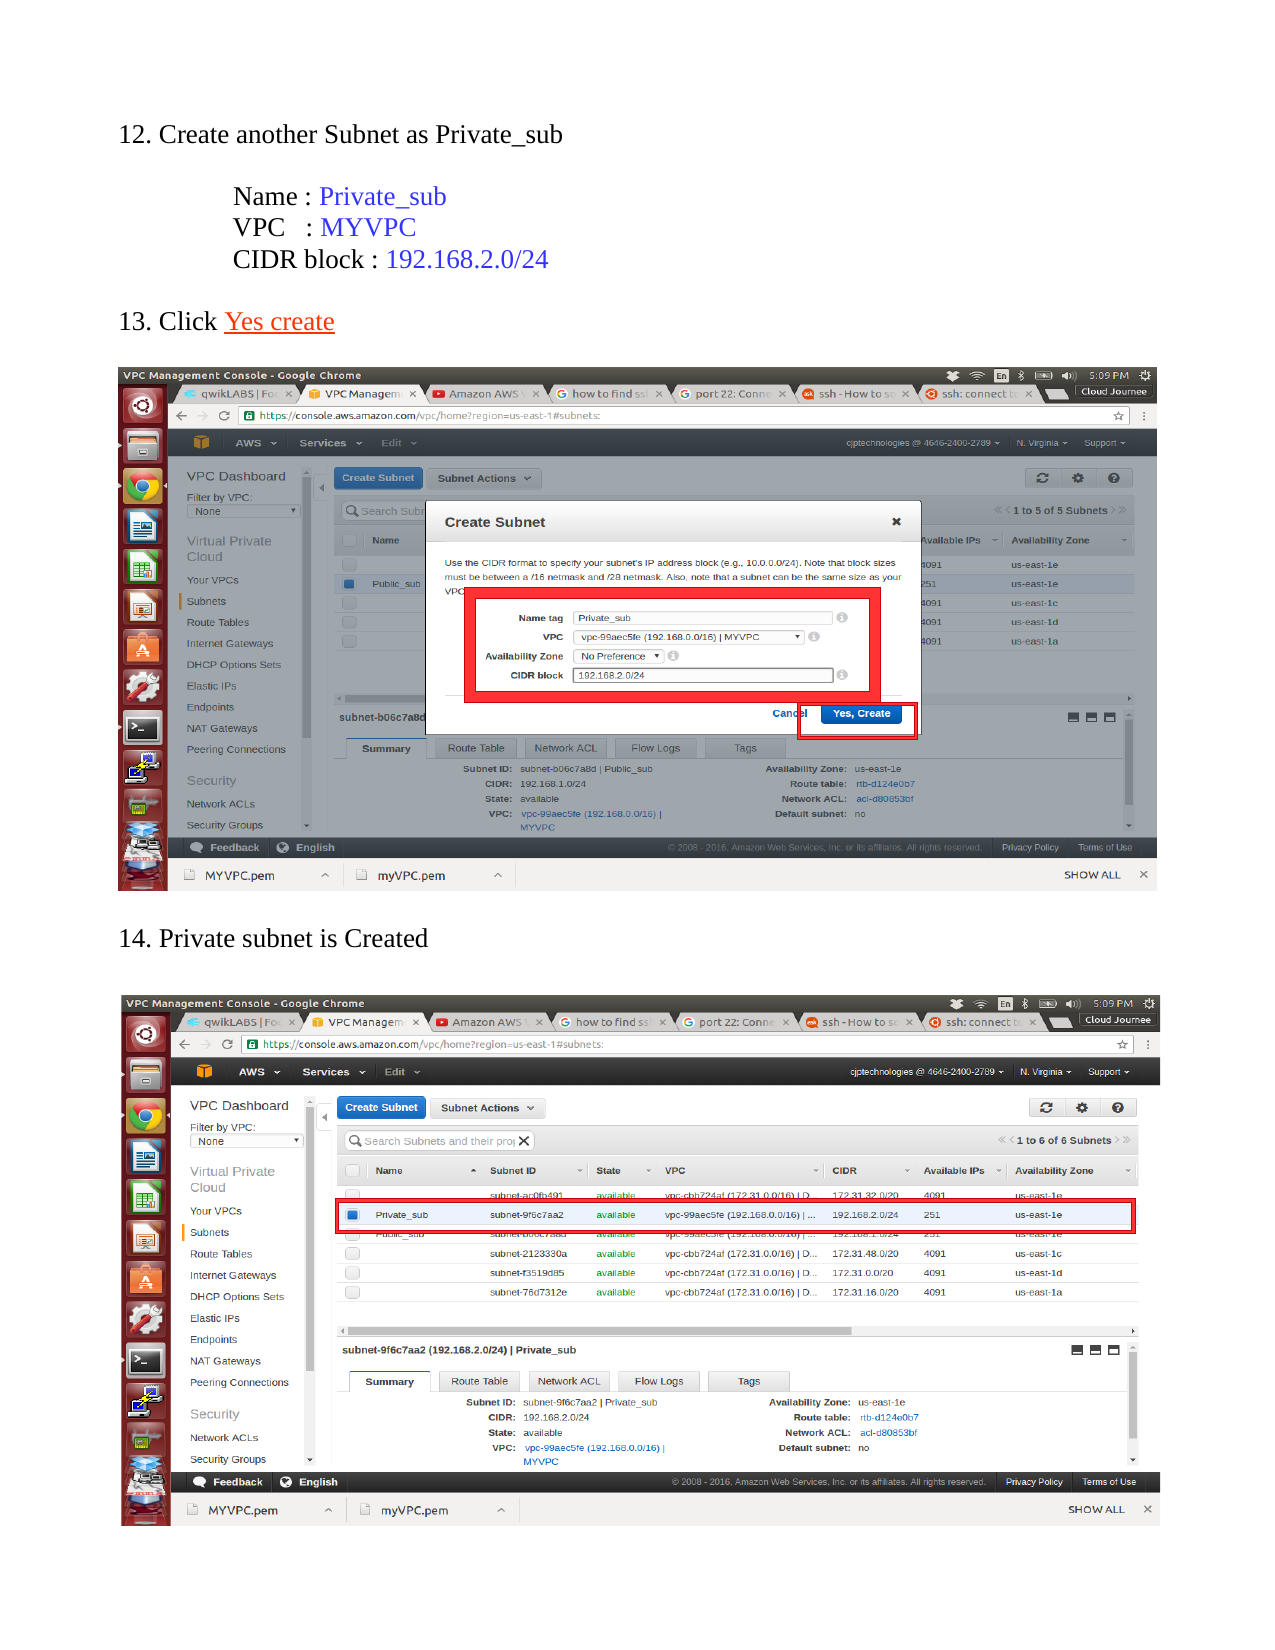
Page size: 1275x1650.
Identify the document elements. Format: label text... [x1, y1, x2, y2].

text 14. Private subnet is Created [118, 922, 1157, 953]
text 13. Click Yes create [118, 305, 1157, 336]
text CIDR block : 192.168.2.0/24 [118, 243, 1157, 274]
picture [118, 367, 1157, 891]
text Name : Private_sub [118, 180, 1157, 212]
text 12. Create another Subnet as Private_sub [118, 118, 1157, 149]
picture [121, 995, 1161, 1526]
text VPC : MYVPC [118, 212, 1157, 243]
